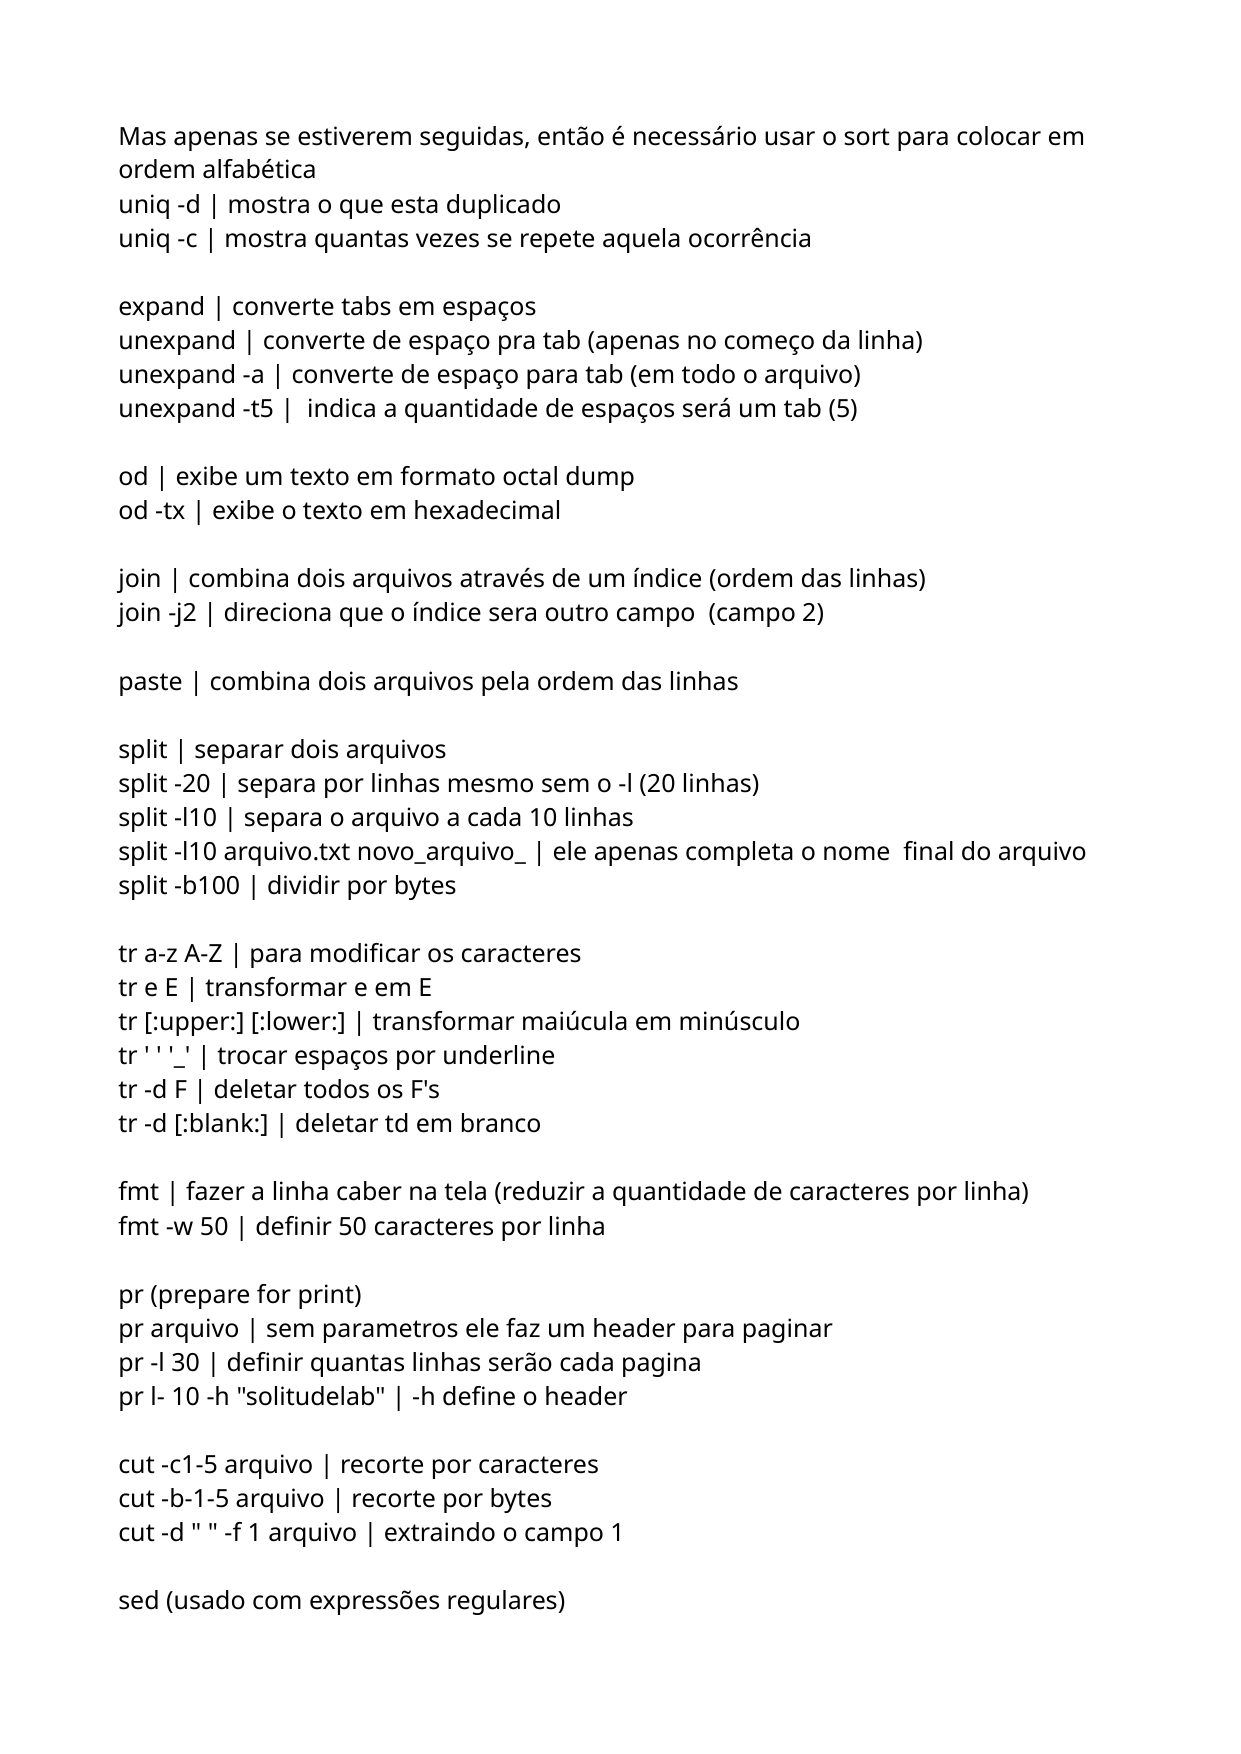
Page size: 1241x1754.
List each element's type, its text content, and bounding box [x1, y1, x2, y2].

text pr l- 10 -h "solitudelab" | -h define o header [118, 1378, 1122, 1412]
text split -l10 | separa o arquivo a cada 10 linhas [118, 799, 1122, 833]
text tr ' ' '_' | trocar espaços por underline [118, 1038, 1122, 1072]
text cut -b-1-5 arquivo | recorte por bytes [118, 1481, 1122, 1515]
text tr e E | transformar e em E [118, 970, 1122, 1004]
text pr arquivo | sem parametros ele faz um header para paginar [118, 1310, 1122, 1344]
text paste | combina dois arquivos pela ordem das linhas [118, 663, 1122, 697]
text tr -d [:blank:] | deletar td em branco [118, 1106, 1122, 1140]
text join -j2 | direciona que o índice sera outro campo (campo 2) [118, 595, 1122, 629]
text fmt | fazer a linha caber na tela (reduzir a quantidade de caracteres por linha) [118, 1174, 1122, 1208]
text join | combina dois arquivos através de um índice (ordem das linhas) [118, 561, 1122, 595]
text od | exibe um texto em formato octal dump [118, 459, 1122, 493]
text pr -l 30 | definir quantas linhas serão cada pagina [118, 1344, 1122, 1378]
text unexpand -a | converte de espaço para tab (em todo o arquivo) [118, 357, 1122, 391]
text split -b100 | dividir por bytes [118, 867, 1122, 902]
text sed (usado com expressões regulares) [118, 1583, 1122, 1617]
text tr [:upper:] [:lower:] | transformar maiúcula em minúsculo [118, 1004, 1122, 1038]
text uniq -d | mostra o que esta duplicado [118, 186, 1122, 220]
text pr (prepare for print) [118, 1276, 1122, 1310]
text unexpand | converte de espaço pra tab (apenas no começo da linha) [118, 322, 1122, 357]
text split | separar dois arquivos [118, 731, 1122, 765]
text uniq -c | mostra quantas vezes se repete aquela ocorrência [118, 220, 1122, 254]
text tr -d F | deletar todos os F's [118, 1072, 1122, 1106]
text tr a-z A-Z | para modificar os caracteres [118, 936, 1122, 970]
text split -20 | separa por linhas mesmo sem o -l (20 linhas) [118, 765, 1122, 799]
text Mas apenas se estiverem seguidas, então é necessário usar o sort para colocar em ordem alfabética [118, 118, 1122, 186]
text cut -c1-5 arquivo | recorte por caracteres [118, 1447, 1122, 1481]
text unexpand -t5 | indica a quantidade de espaços será um tab (5) [118, 391, 1122, 425]
text split -l10 arquivo.txt novo_arquivo_ | ele apenas completa o nome final do arquivo [118, 833, 1122, 867]
text fmt -w 50 | definir 50 caracteres por linha [118, 1208, 1122, 1242]
text cut -d " " -f 1 arquivo | extraindo o campo 1 [118, 1515, 1122, 1549]
text od -tx | exibe o texto em hexadecimal [118, 493, 1122, 527]
text expand | converte tabs em espaços [118, 288, 1122, 322]
